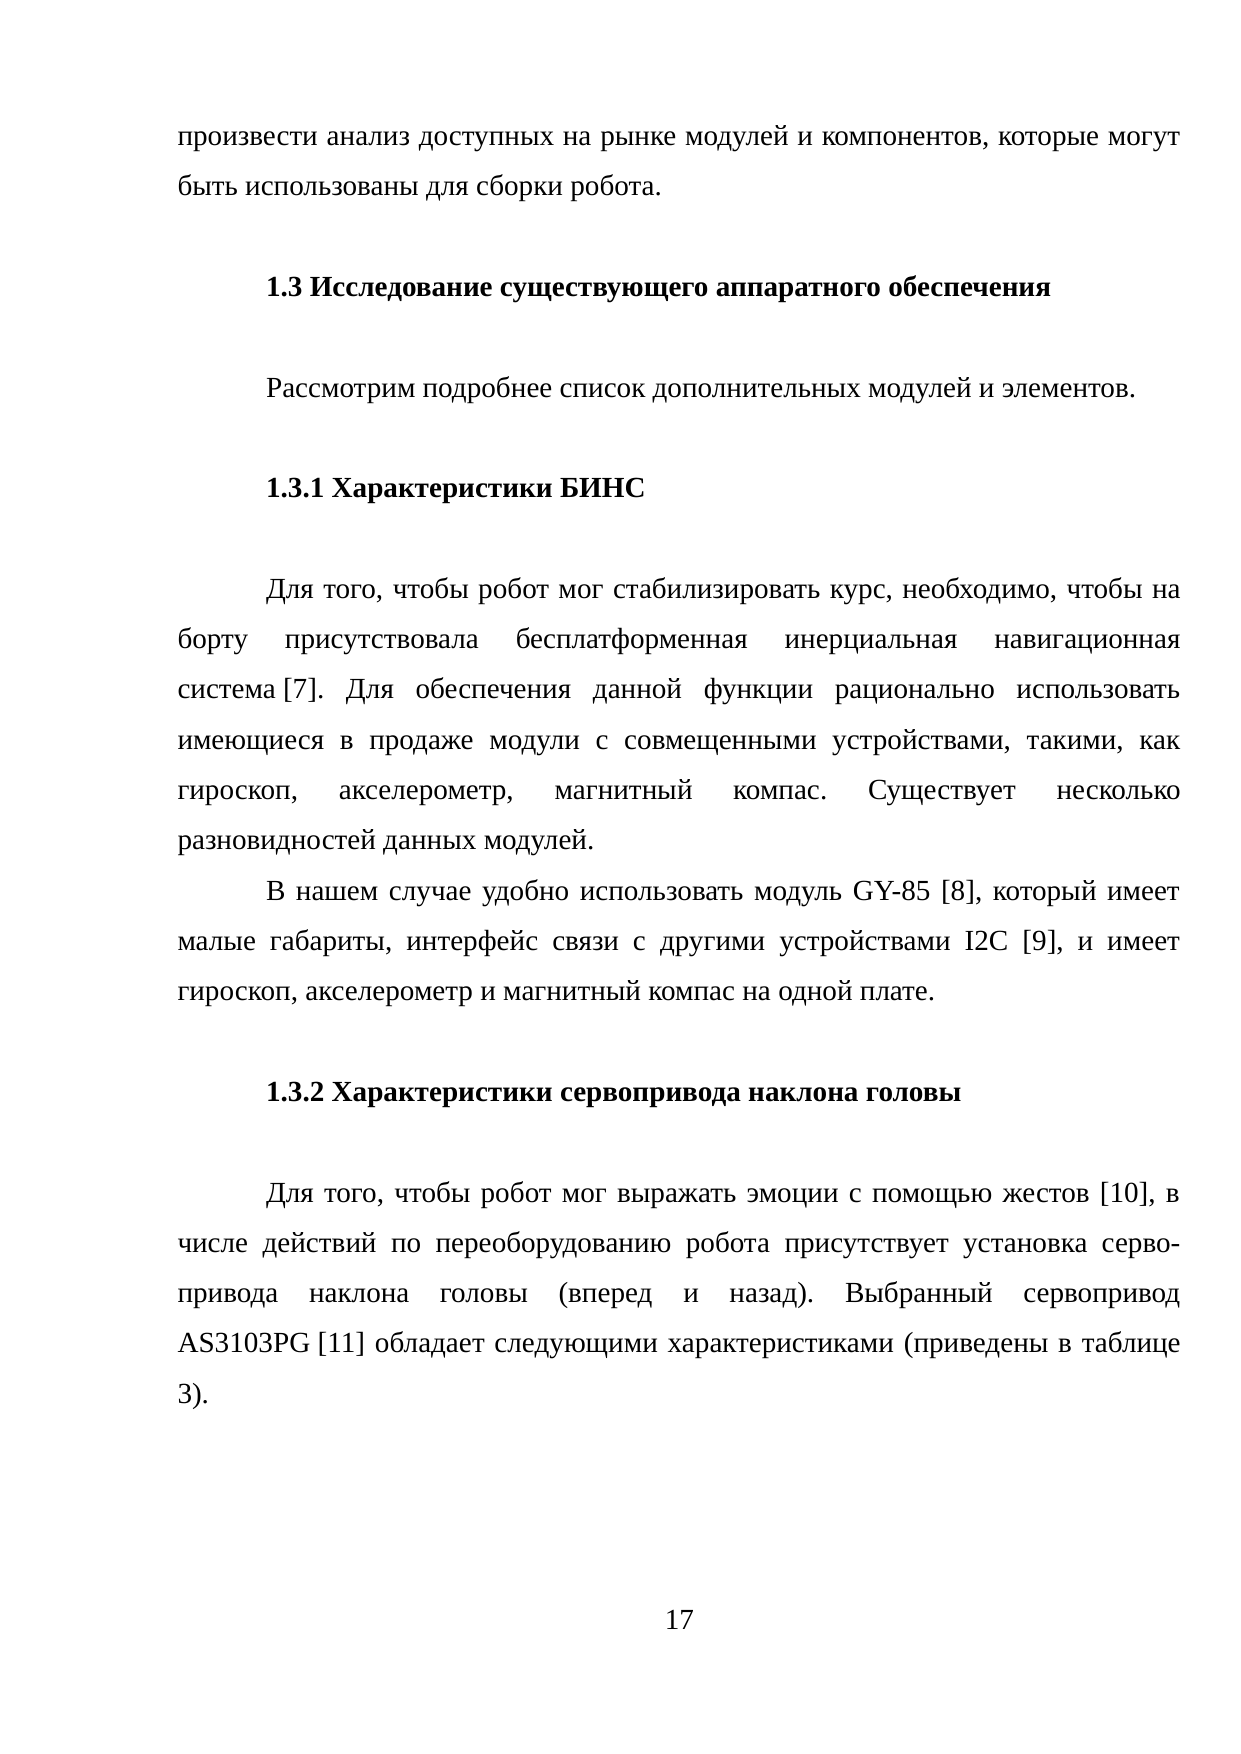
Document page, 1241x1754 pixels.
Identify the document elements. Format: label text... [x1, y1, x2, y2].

text Для того, чтобы робот мог стабилизировать курс, необходимо, чтобы на борту присутствовала беcплатформенная инерциальная навигационная система [7]. Для обеспечения данной функции рационально использовать имеющиеся в продаже модули с совмещенными устройствами, такими, как гироскоп, акселерометр, магнитный компас. Существует несколько разновидностей данных модулей. [177, 571, 1181, 856]
text произвести анализ доступных на рынке модулей и компонентов, которые могут быть использованы для сборки робота. [177, 118, 1181, 202]
subtitle 1.3.1 Характеристики БИНС [177, 470, 1181, 504]
text Рассмотрим подробнее список дополнительных модулей и элементов. [177, 370, 1181, 403]
subtitle 1.3 Исследование существующего аппаратного обеспечения [177, 269, 1181, 303]
text В нашем случае удобно использовать модуль GY-85 [8], который имеет малые габариты, интерфейс связи с другими устройствами I2C [9], и имеет гироскоп, акселерометр и магнитный компас на одной плате. [177, 873, 1181, 1007]
text Для того, чтобы робот мог выражать эмоции с помощью жестов [10], в числе действий по переоборудованию робота присутствует установка серво-привода наклона головы (вперед и назад). Выбранный сервопривод AS3103PG [11] обладает следующими характеристиками (приведены в таблице 3). [177, 1175, 1181, 1409]
subtitle 1.3.2 Характеристики сервопривода наклона головы [177, 1074, 1181, 1108]
